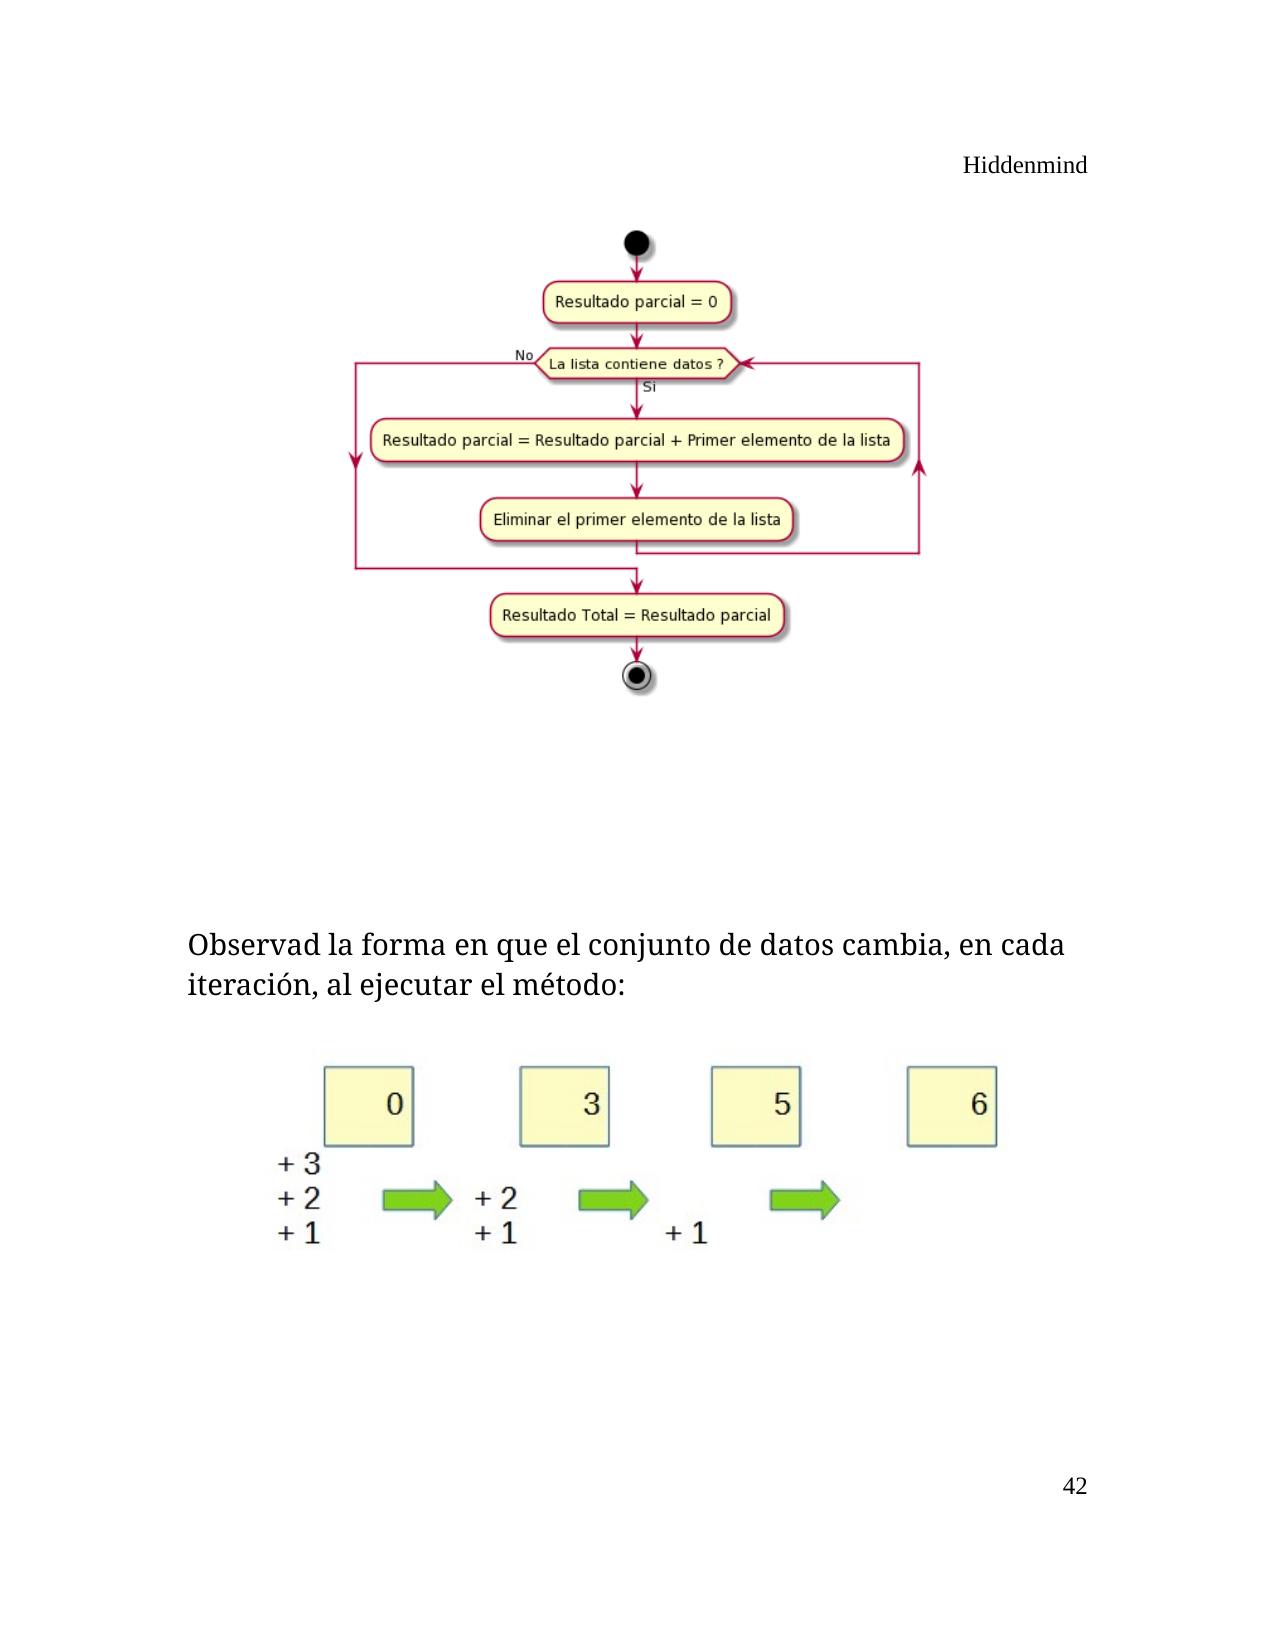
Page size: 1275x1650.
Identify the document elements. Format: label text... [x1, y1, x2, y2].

picture [326, 218, 950, 709]
text Observad la forma en que el conjunto de datos cambia, en cada iteración, al ejecutar el método: [187, 924, 1087, 1004]
picture [260, 1049, 1010, 1261]
